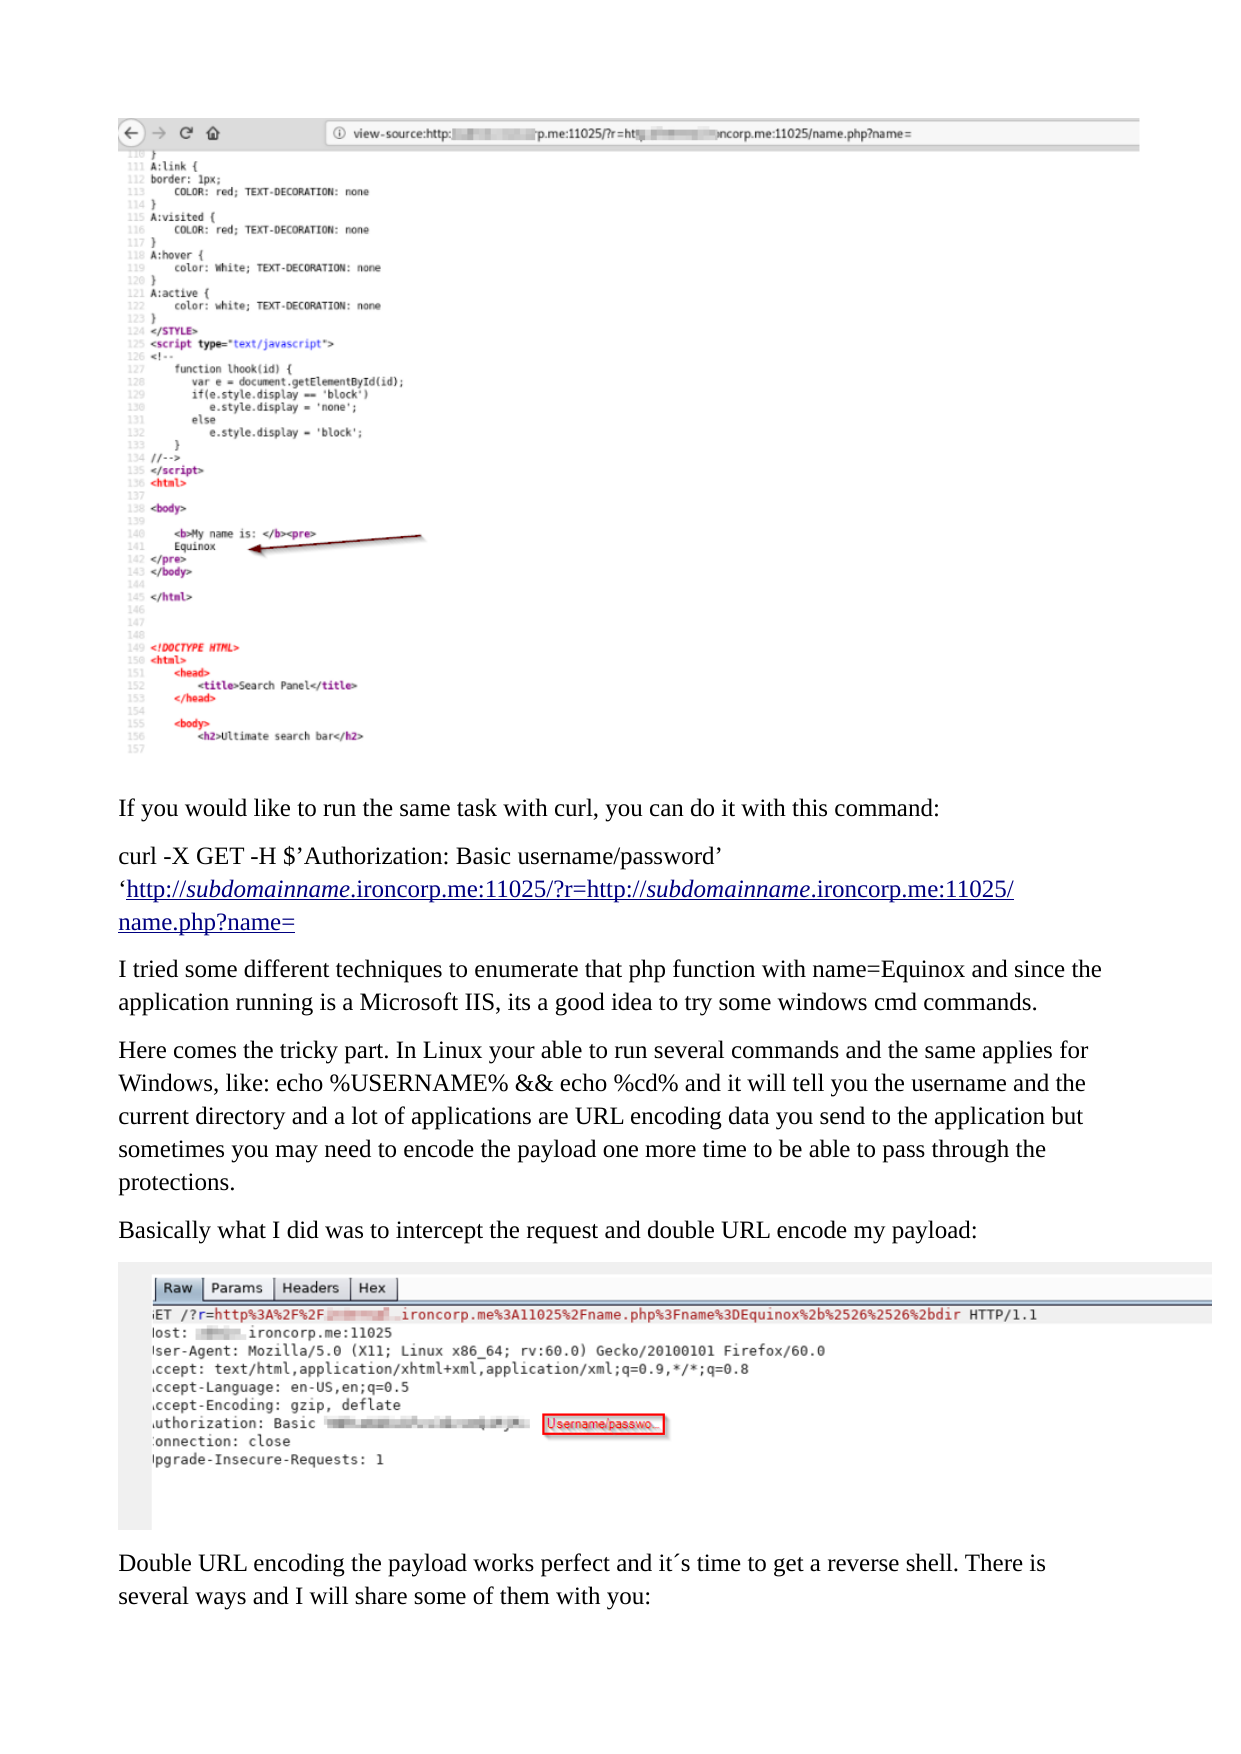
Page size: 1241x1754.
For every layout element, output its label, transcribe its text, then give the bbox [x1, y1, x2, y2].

text Basically what I did was to intercept the request and double URL encode my payload: [118, 1215, 1122, 1243]
text curl -X GET -H $’Authorization: Basic username/password’ ‘http://subdomainname.ironcorp.me:11025/?r=http://subdomainname.ironcorp.me:11025/name.php?name= [118, 841, 1122, 936]
picture [118, 1262, 1212, 1530]
text I tried some different techniques to enumerate that php function with name=Equinox and since the application running is a Microsoft IIS, its a good idea to try some windows cmd commands. [118, 954, 1122, 1016]
text Double URL encoding the payload works perfect and it´s time to get a reverse shell. There is several ways and I will share some of them with you: [118, 1548, 1122, 1610]
picture [118, 118, 1212, 775]
text Here comes the tricky part. In Linux your able to run several commands and the same applies for Windows, like: echo %USERNAME% && echo %cd% and it will tell you the username and the current directory and a lot of applications are URL encoding data you send to the application but sometimes you may need to encode the payload one more time to be able to pass through the protections. [118, 1035, 1122, 1196]
text If you would like to run the same task with curl, you can do it with this command: [118, 793, 1122, 822]
